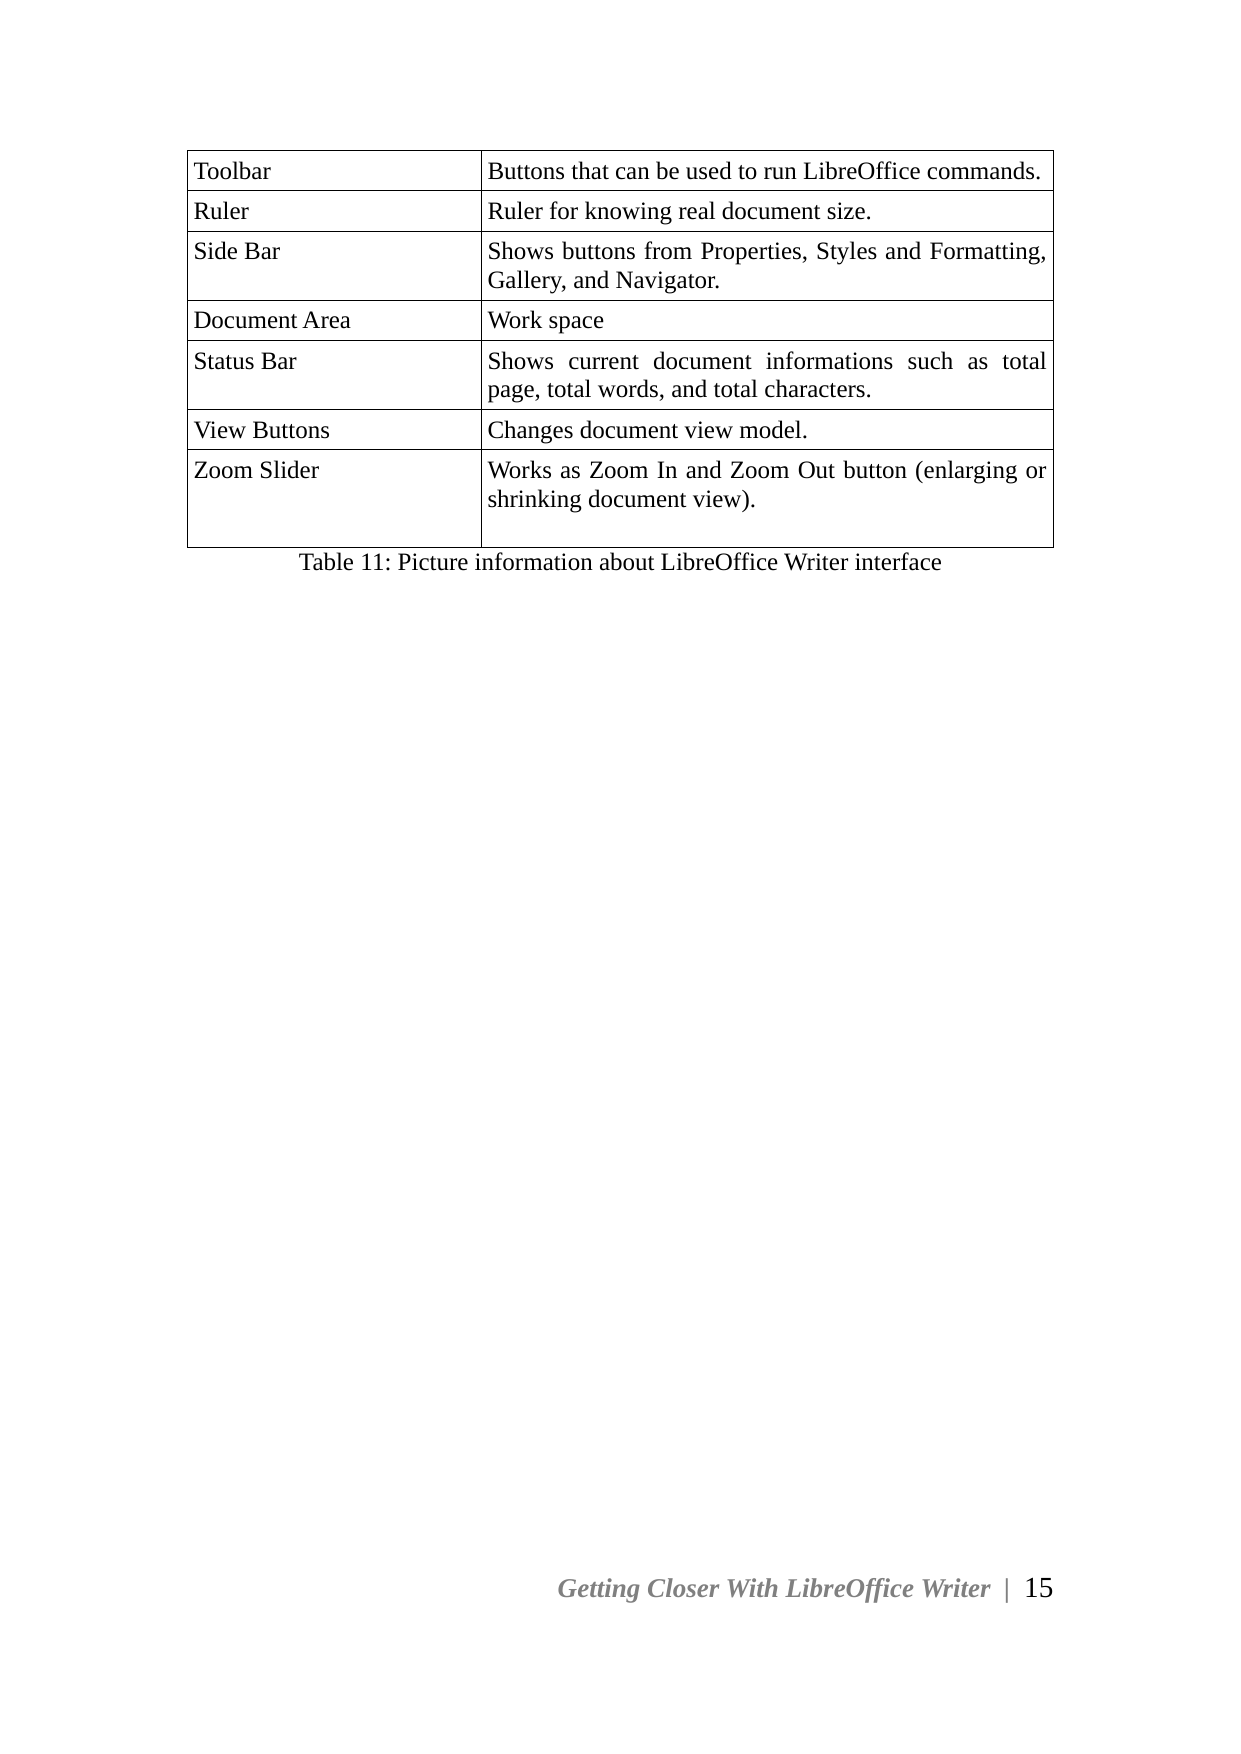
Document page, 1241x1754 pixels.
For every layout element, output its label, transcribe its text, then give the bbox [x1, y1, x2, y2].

text Table 11: Picture information about LibreOffice Writer interface [187, 548, 1053, 576]
table_cell Status Bar [188, 341, 481, 409]
table_cell View Buttons [188, 410, 481, 449]
table_cell Document Area [188, 301, 481, 340]
table_cell Buttons that can be used to run LibreOffice commands. [482, 151, 1053, 190]
table_cell Shows current document informations such as total page, total words, and total characters. [482, 341, 1053, 409]
table_cell Ruler [188, 191, 481, 231]
table_cell Work space [482, 301, 1053, 340]
table_cell Toolbar [188, 151, 481, 190]
table_cell Works as Zoom In and Zoom Out button (enlarging or shrinking document view). [482, 450, 1053, 547]
table_cell Ruler for knowing real document size. [482, 191, 1053, 231]
table_cell Zoom Slider [188, 450, 481, 547]
table_cell Changes document view model. [482, 410, 1053, 449]
table_cell Side Bar [188, 232, 481, 300]
table_cell Shows buttons from Properties, Styles and Formatting, Gallery, and Navigator. [482, 232, 1053, 300]
